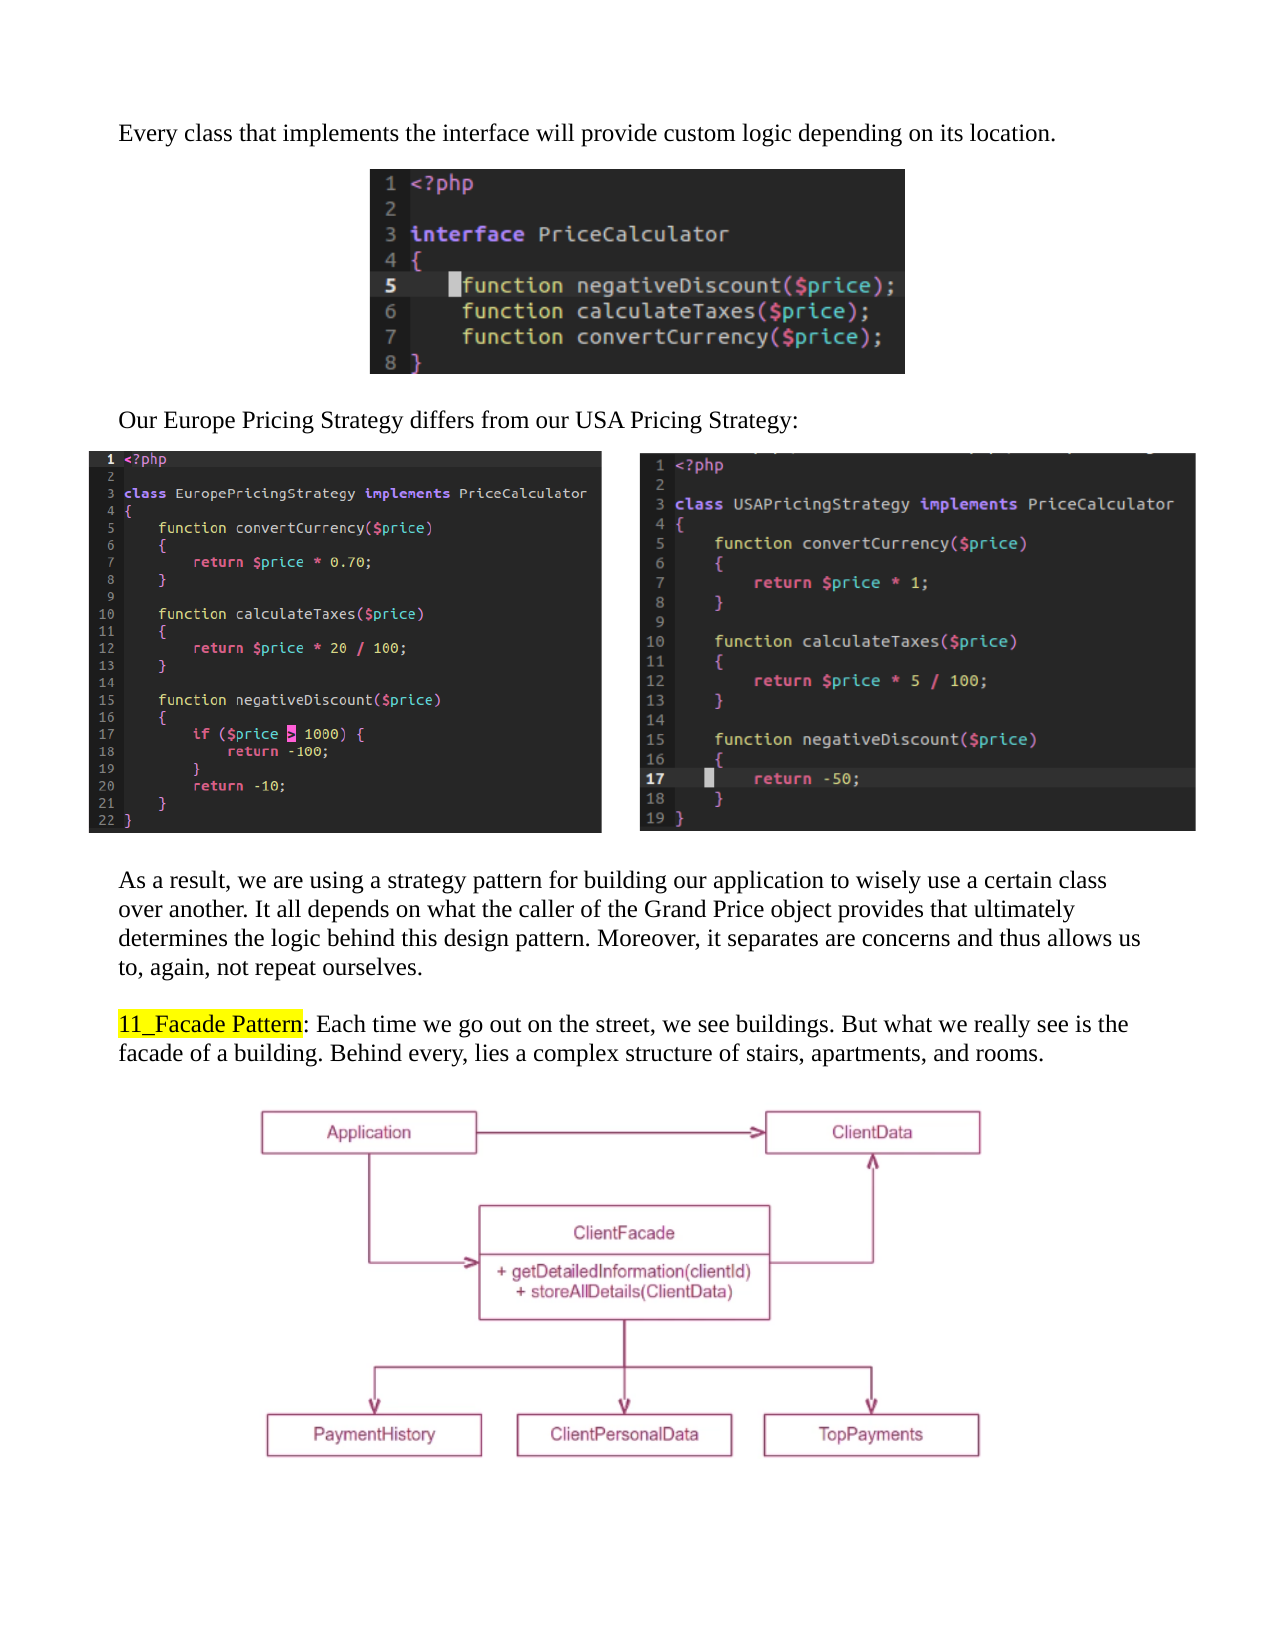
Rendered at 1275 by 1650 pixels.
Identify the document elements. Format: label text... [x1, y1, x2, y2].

text Our Europe Pricing Strategy differs from our USA Pricing Strategy: [118, 406, 1157, 434]
text 11_Facade Pattern: Each time we go out on the street, we see buildings. But what we really see is the facade of a building. Behind every, lies a complex structure of stairs, apartments, and rooms. [118, 1009, 1157, 1067]
picture [253, 1096, 983, 1459]
picture [369, 169, 905, 374]
text As a result, we are using a strategy pattern for building our application to wisely use a certain class over another. It all depends on what the caller of the Grand Price object provides that ultimately determines the logic behind this design pattern. Moreover, it separates are concerns and thus allows us to, again, not repeat ourselves. [118, 866, 1157, 981]
picture [88, 451, 602, 833]
text Every class that implements the interface will provide custom logic depending on its location. [118, 118, 1157, 147]
picture [639, 453, 1196, 831]
